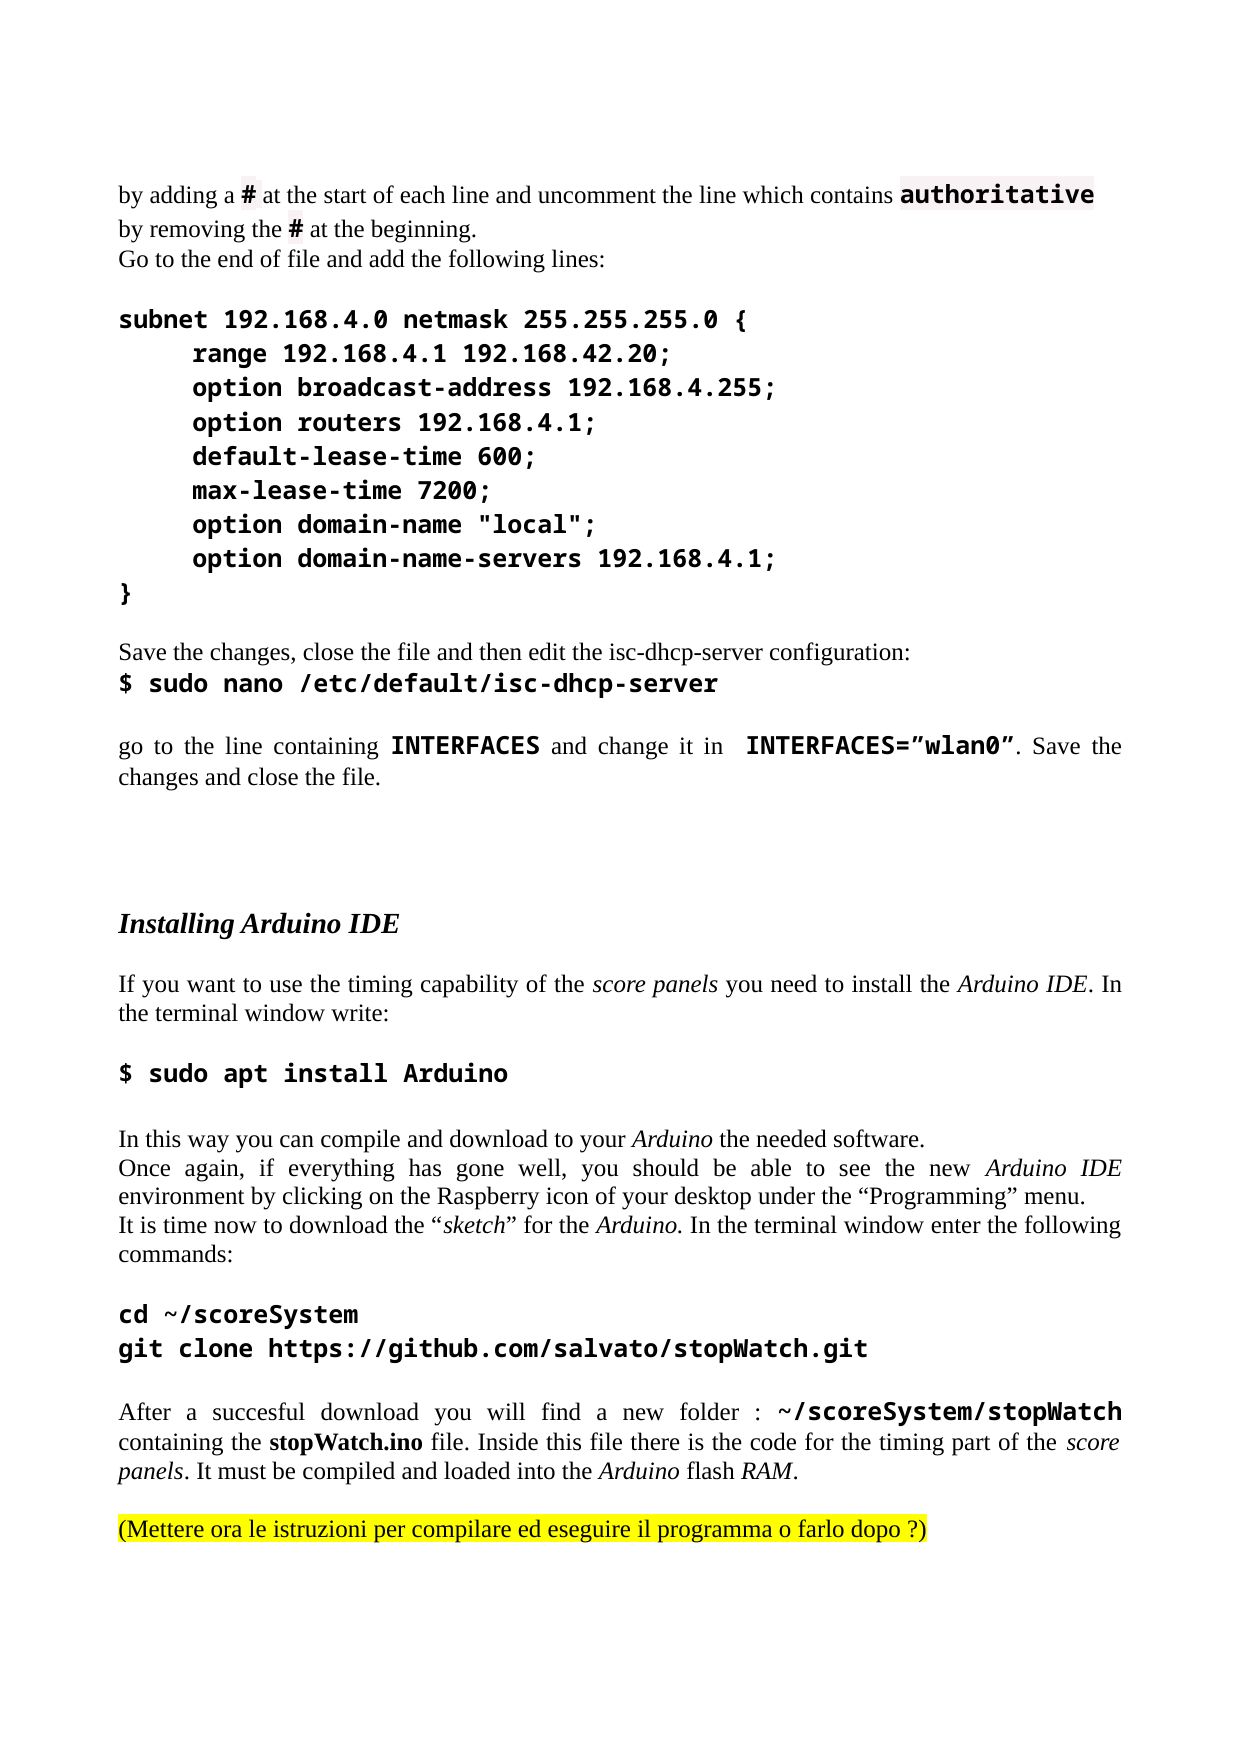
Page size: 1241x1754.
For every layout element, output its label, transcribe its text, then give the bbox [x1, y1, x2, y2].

text option broadcast-address 192.168.4.255; [118, 370, 1122, 404]
text After a succesful download you will find a new folder : ~/scoreSystem/stopWatch containing the stopWatch.ino file. Inside this file there is the code for the timing part of the score panels. It must be compiled and loaded into the Arduino flash RAM. [118, 1393, 1122, 1485]
text In this way you can compile and download to your Arduino the needed software. [118, 1124, 1122, 1153]
text It is time now to download the “sketch” for the Arduino. In the terminal window enter the following commands: [118, 1210, 1122, 1268]
text option domain-name "local"; [118, 506, 1122, 540]
text option routers 192.168.4.1; [118, 404, 1122, 438]
text } [118, 574, 1122, 608]
text git clone https://github.com/salvato/stopWatch.git [118, 1331, 1122, 1364]
text $ sudo nano /etc/default/isc-dhcp-server [118, 666, 1122, 700]
text $ sudo apt install Arduino [118, 1056, 1122, 1090]
text max-lease-time 7200; [118, 472, 1122, 506]
text Once again, if everything has gone well, you should be able to see the new Arduino IDE environment by clicking on the Raspberry icon of your desktop under the “Programming” menu. [118, 1153, 1122, 1210]
text subnet 192.168.4.0 netmask 255.255.255.0 { [118, 302, 1122, 336]
text Installing Arduino IDE [118, 907, 1122, 940]
text go to the line containing INTERFACES and change it in INTERFACES=”wlan0”. Save the changes and close the file. [118, 728, 1122, 791]
text cd ~/scoreSystem [118, 1296, 1122, 1331]
text range 192.168.4.1 192.168.42.20; [118, 336, 1122, 370]
text (Mettere ora le istruzioni per compilare ed eseguire il programma o farlo dopo ?) [118, 1514, 1122, 1542]
text by adding a # at the start of each line and uncomment the line which contains authoritative by removing the # at the beginning. [118, 176, 1122, 244]
text Go to the end of file and add the following lines: [118, 244, 1122, 273]
text Save the changes, close the file and then edit the isc-dhcp-server configuration: [118, 637, 1122, 666]
text default-lease-time 600; [118, 438, 1122, 472]
text If you want to use the timing capability of the score panels you need to install the Arduino IDE. In the terminal window write: [118, 969, 1122, 1027]
text option domain-name-servers 192.168.4.1; [118, 540, 1122, 574]
